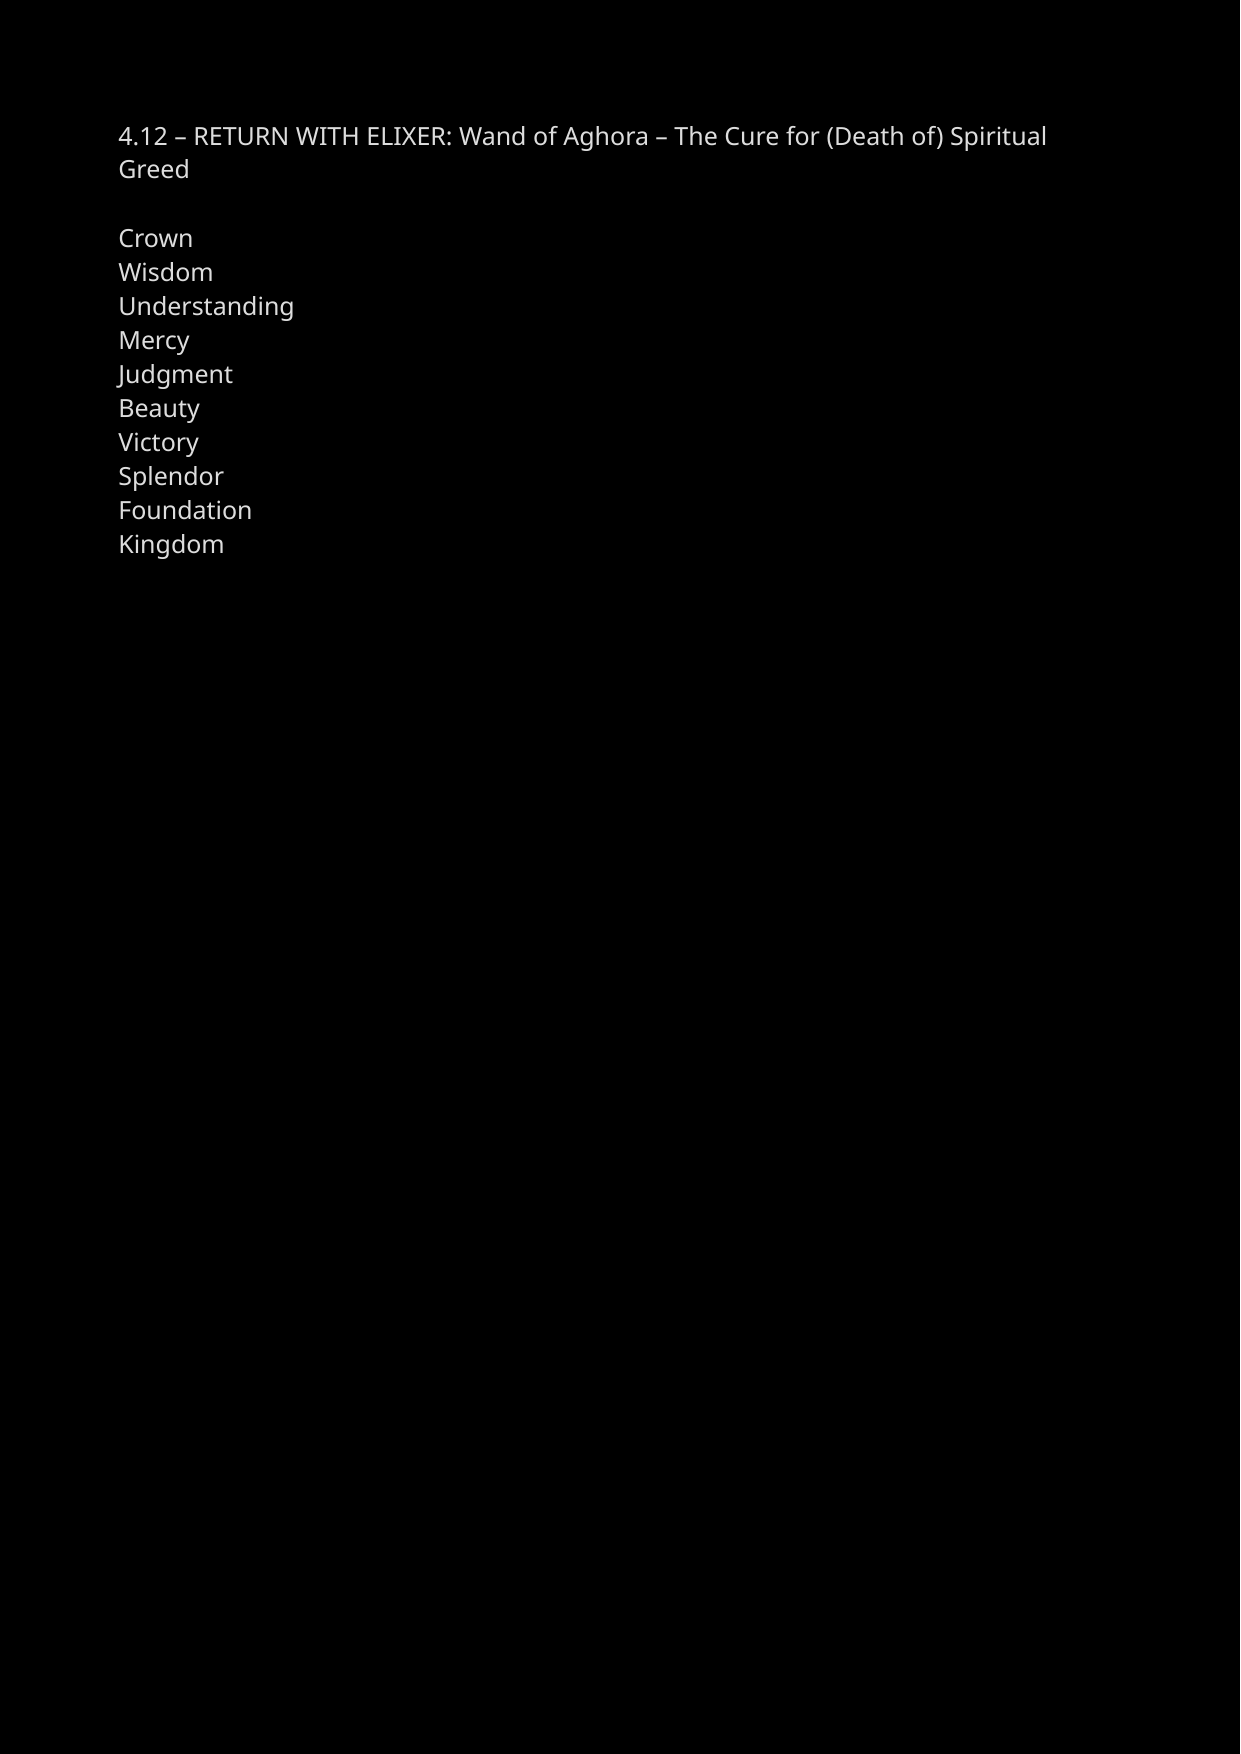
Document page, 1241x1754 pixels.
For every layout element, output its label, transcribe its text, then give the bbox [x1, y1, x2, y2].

text 4.12 – RETURN WITH ELIXER: Wand of Aghora – The Cure for (Death of) Spiritual Greed [118, 118, 1122, 186]
text Foundation [118, 493, 1122, 527]
text Splendor [118, 459, 1122, 493]
text Kingdom [118, 527, 1122, 561]
text Understanding [118, 288, 1122, 322]
text Crown [118, 220, 1122, 254]
text Mercy [118, 322, 1122, 357]
text Wisdom [118, 254, 1122, 288]
text Beauty [118, 391, 1122, 425]
text Victory [118, 425, 1122, 459]
text Judgment [118, 357, 1122, 391]
